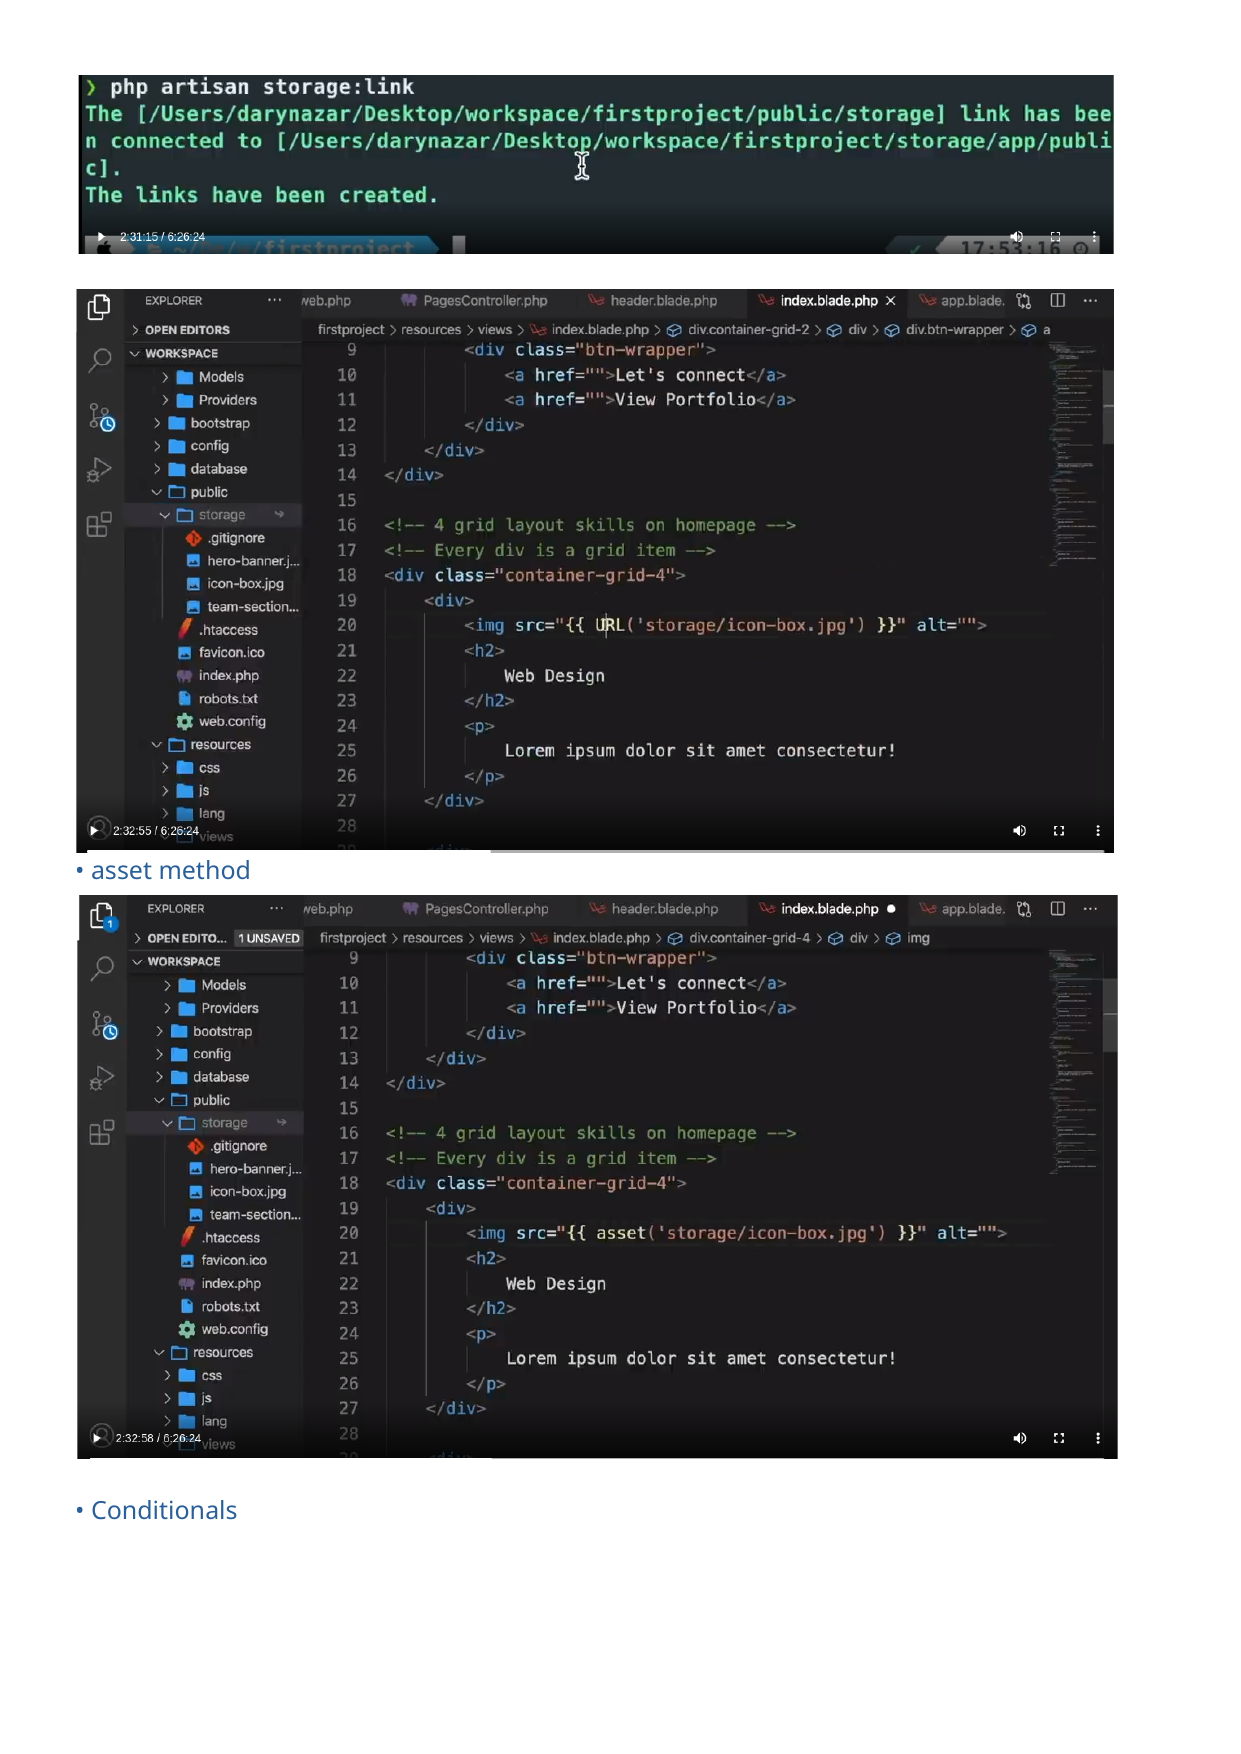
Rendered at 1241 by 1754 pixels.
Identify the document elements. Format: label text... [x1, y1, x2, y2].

picture [76, 289, 1114, 853]
text • Conditionals [75, 1492, 1165, 1526]
text • asset method [75, 288, 1165, 886]
picture [77, 895, 1118, 1459]
picture [78, 75, 1114, 254]
